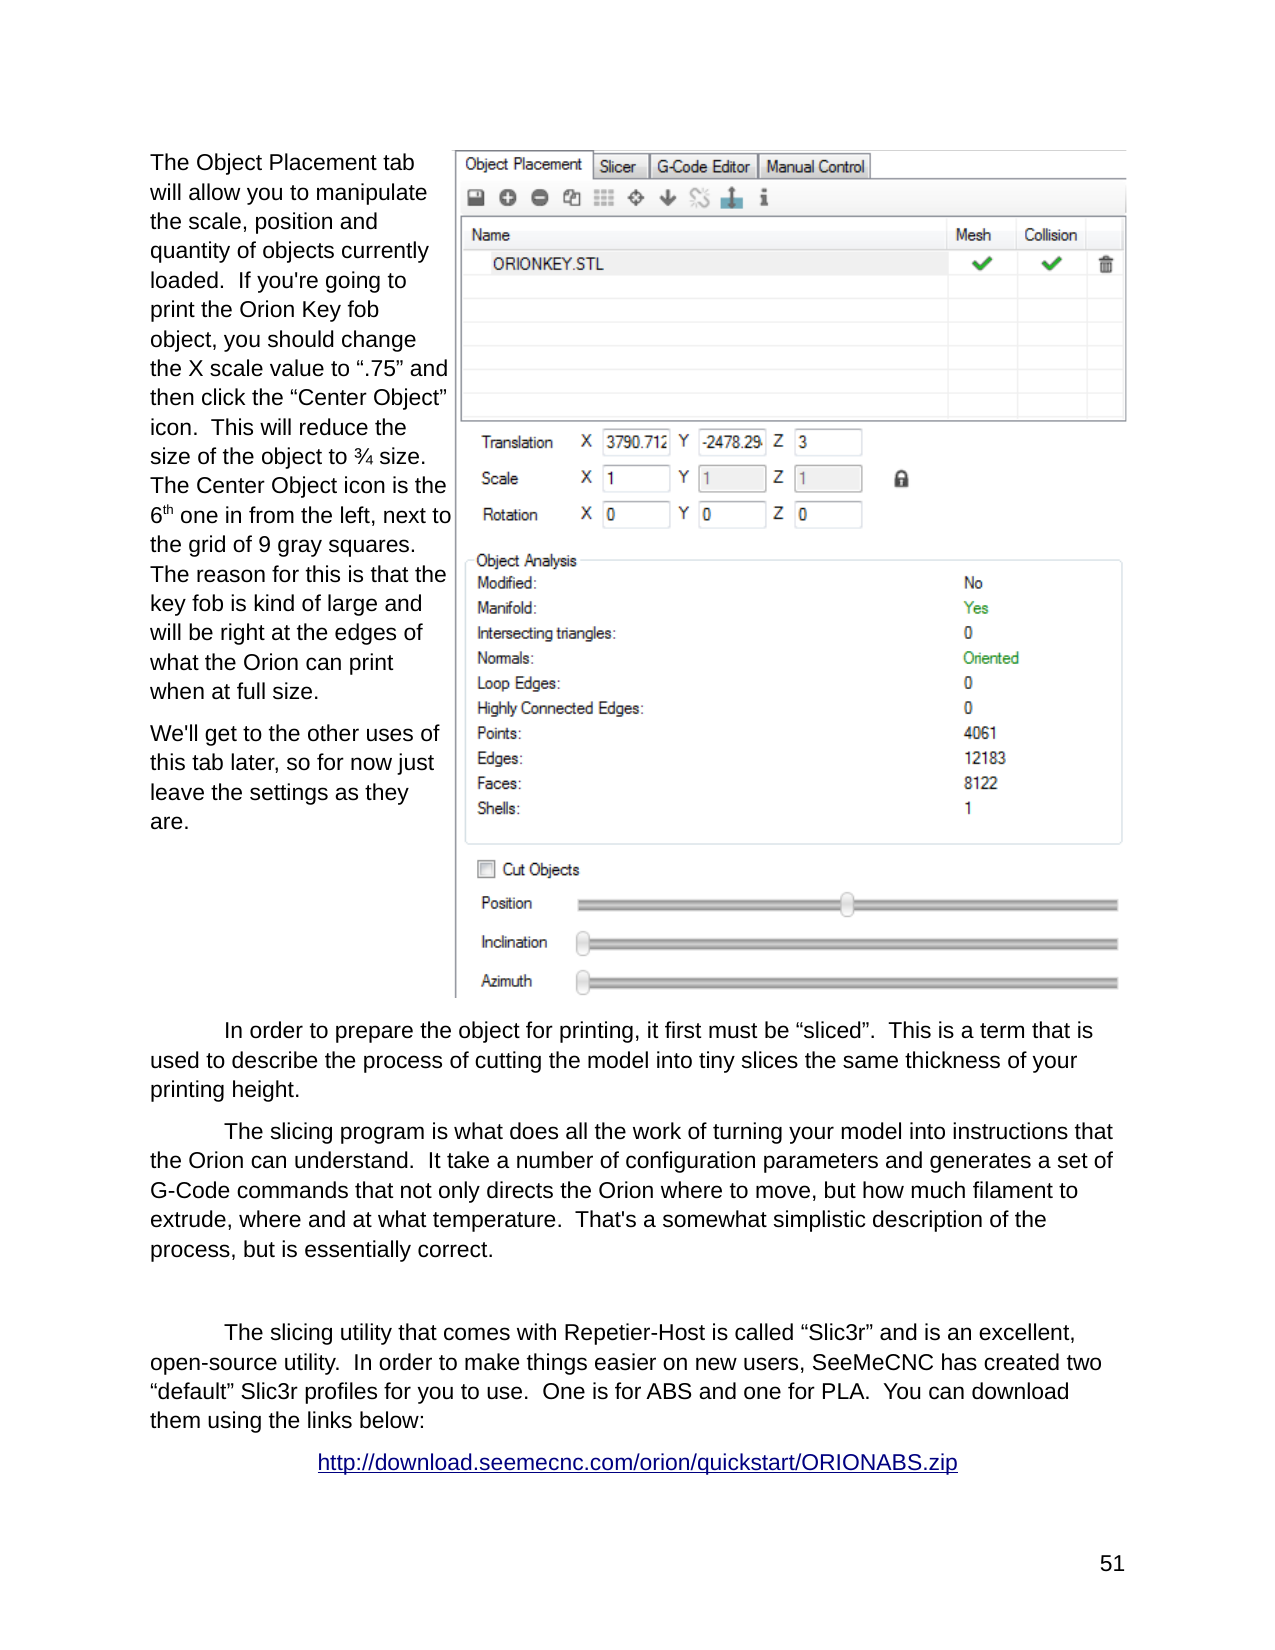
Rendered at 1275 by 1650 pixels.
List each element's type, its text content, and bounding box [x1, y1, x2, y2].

text The slicing utility that comes with Repetier-Host is called “Slic3r” and is an excellent, open-source utility. In order to make things easier on new users, SeeMeCNC has created two “default” Slic3r profiles for you to use. One is for ABS and one for PLA. You can download them using the links below: [150, 1320, 1125, 1434]
picture [451, 150, 1127, 998]
text The Object Placement tab will allow you to manipulate the scale, position and quantity of objects currently loaded. If you're going to print the Orion Key fob object, you should change the X scale value to “.75” and then click the “Center Object” icon. This will reduce the size of the object to ¾ size. The Center Object icon is the 6th one in from the left, next to the grid of 9 gray squares. The reason for this is that the key fob is kind of large and will be right at the edges of what the Orion can print when at full size. [150, 150, 451, 704]
text The slicing program is what does all the work of turning your model into instructions that the Orion can understand. It take a number of configuration parameters and generates a set of G-Code commands that not only directs the Orion where to move, but how much filament to extrude, where and at what temperature. That's a somewhat simplistic description of the process, but is essentially correct. [150, 1119, 1125, 1262]
text http://download.seemecnc.com/orion/quickstart/ORIONABS.zip [150, 1450, 1125, 1476]
text In order to prepare the object for printing, it first must be “sliced”. This is a term that is used to describe the process of cutting the model into tiny slices the same thickness of your printing height. [150, 1018, 1125, 1102]
text We'll get to the other uses of this tab later, so for now just leave the settings as they are. [150, 721, 451, 834]
